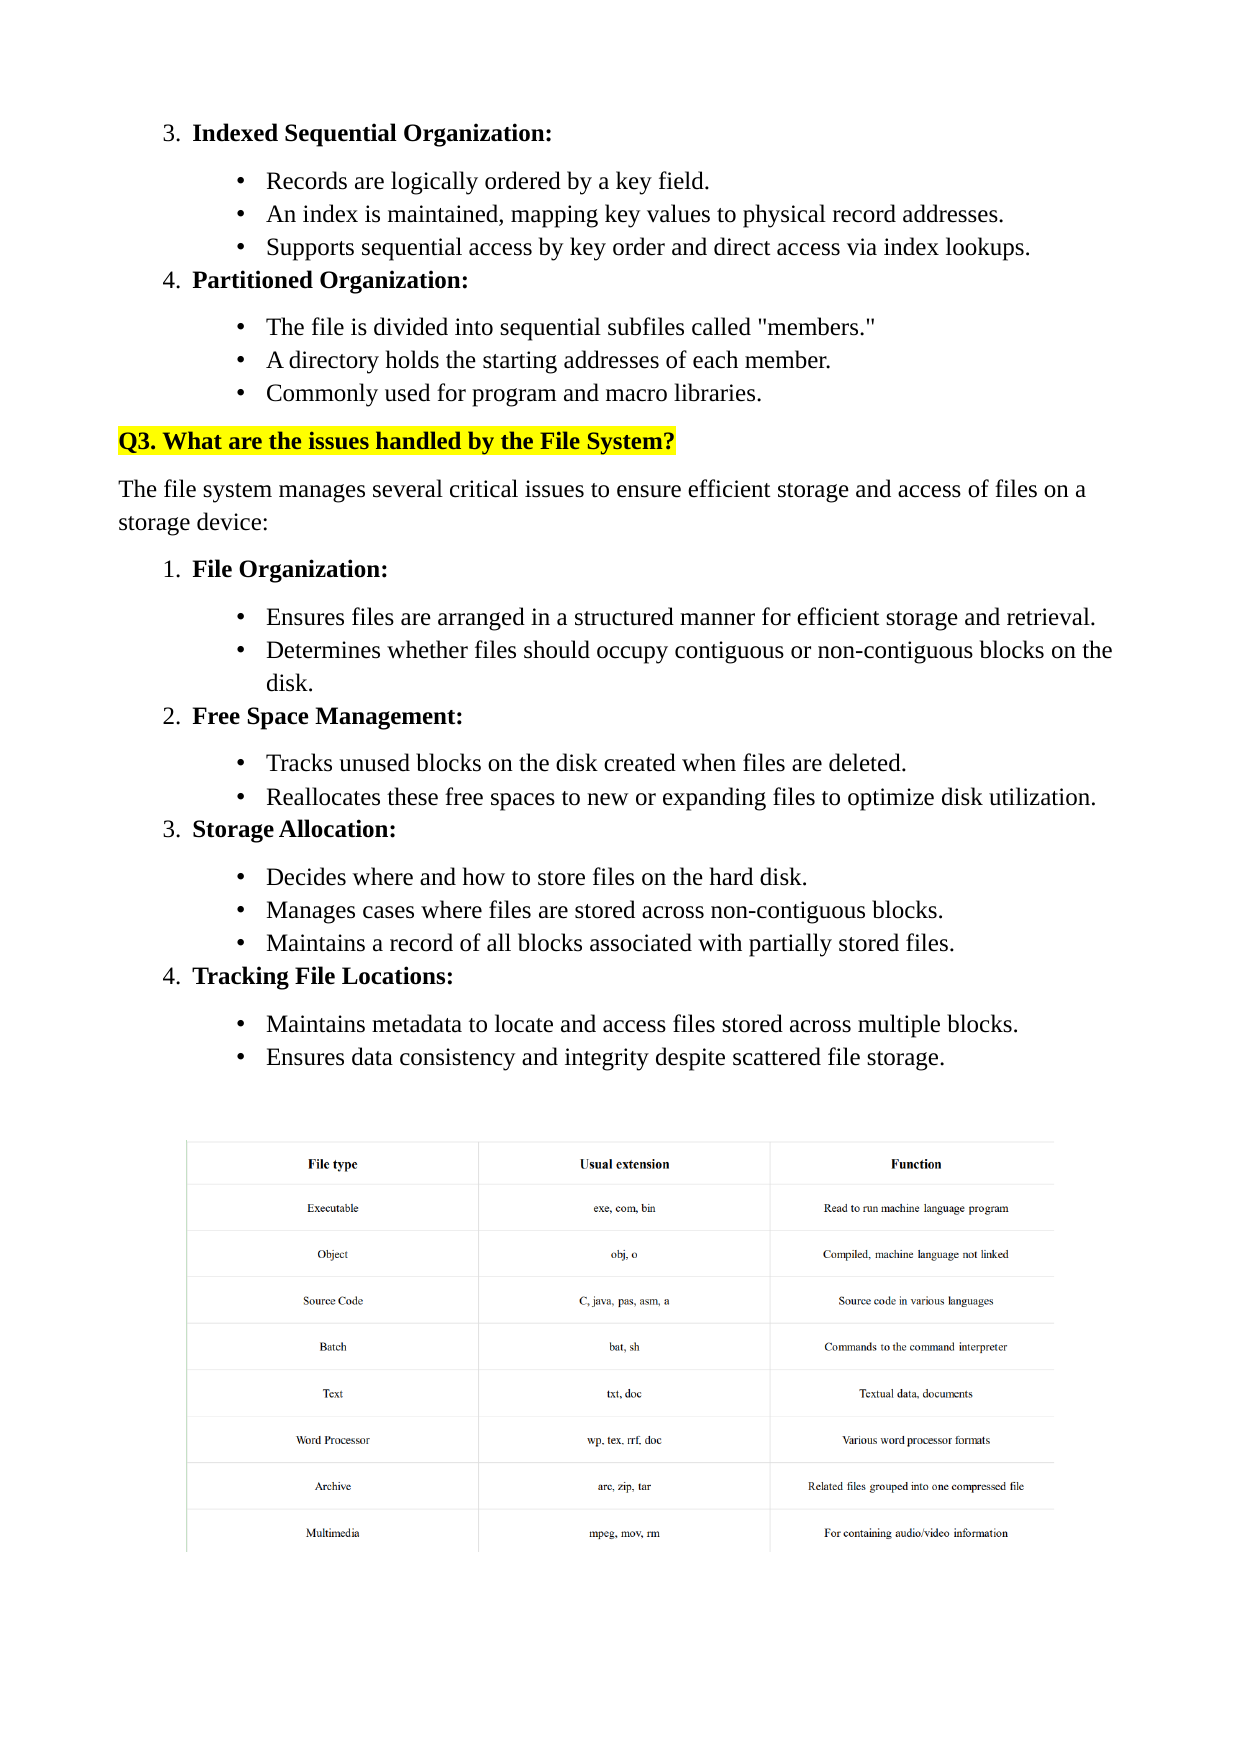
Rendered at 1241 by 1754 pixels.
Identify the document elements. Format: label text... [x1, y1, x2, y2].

list Maintains metadata to locate and access files stored across multiple blocks. [236, 1009, 1122, 1038]
list File Organization: [162, 554, 1122, 583]
list A directory holds the starting addresses of each member. [236, 345, 1122, 374]
list Decides where and how to store files on the hard disk. [236, 862, 1122, 891]
list Tracking File Locations: [162, 961, 1122, 990]
list Maintains a record of all blocks associated with partially stored files. [236, 928, 1122, 957]
list Supports sequential access by key order and direct access via index lookups. [236, 232, 1122, 261]
list Determines whether files should occupy contiguous or non-contiguous blocks on the disk. [236, 635, 1122, 697]
list Storage Allocation: [162, 814, 1122, 843]
text The file system manages several critical issues to ensure efficient storage and access of files on a storage device: [118, 474, 1122, 535]
list Partitioned Organization: [162, 265, 1122, 293]
list Ensures data consistency and integrity despite scattered file storage. [236, 1042, 1122, 1071]
list Manages cases where files are stored across non-contiguous blocks. [236, 895, 1122, 924]
list Free Space Management: [162, 701, 1122, 730]
list Indexed Sequential Organization: [162, 118, 1122, 147]
list An index is maintained, mapping key values to physical record addresses. [236, 199, 1122, 227]
list Tracks unused blocks on the disk created when files are deleted. [236, 748, 1122, 777]
list Ensures files are arranged in a structured manner for efficient storage and retrieval. [236, 602, 1122, 631]
list Reallocates these free spaces to new or expanding files to optimize disk utilization. [236, 782, 1122, 810]
list The file is divided into sequential subfiles called "members." [236, 312, 1122, 341]
list Records are logically ordered by a key field. [236, 166, 1122, 194]
text Q3. What are the issues handled by the File System? [118, 426, 1122, 455]
picture [186, 1140, 1055, 1552]
list Commonly used for program and macro libraries. [236, 378, 1122, 407]
